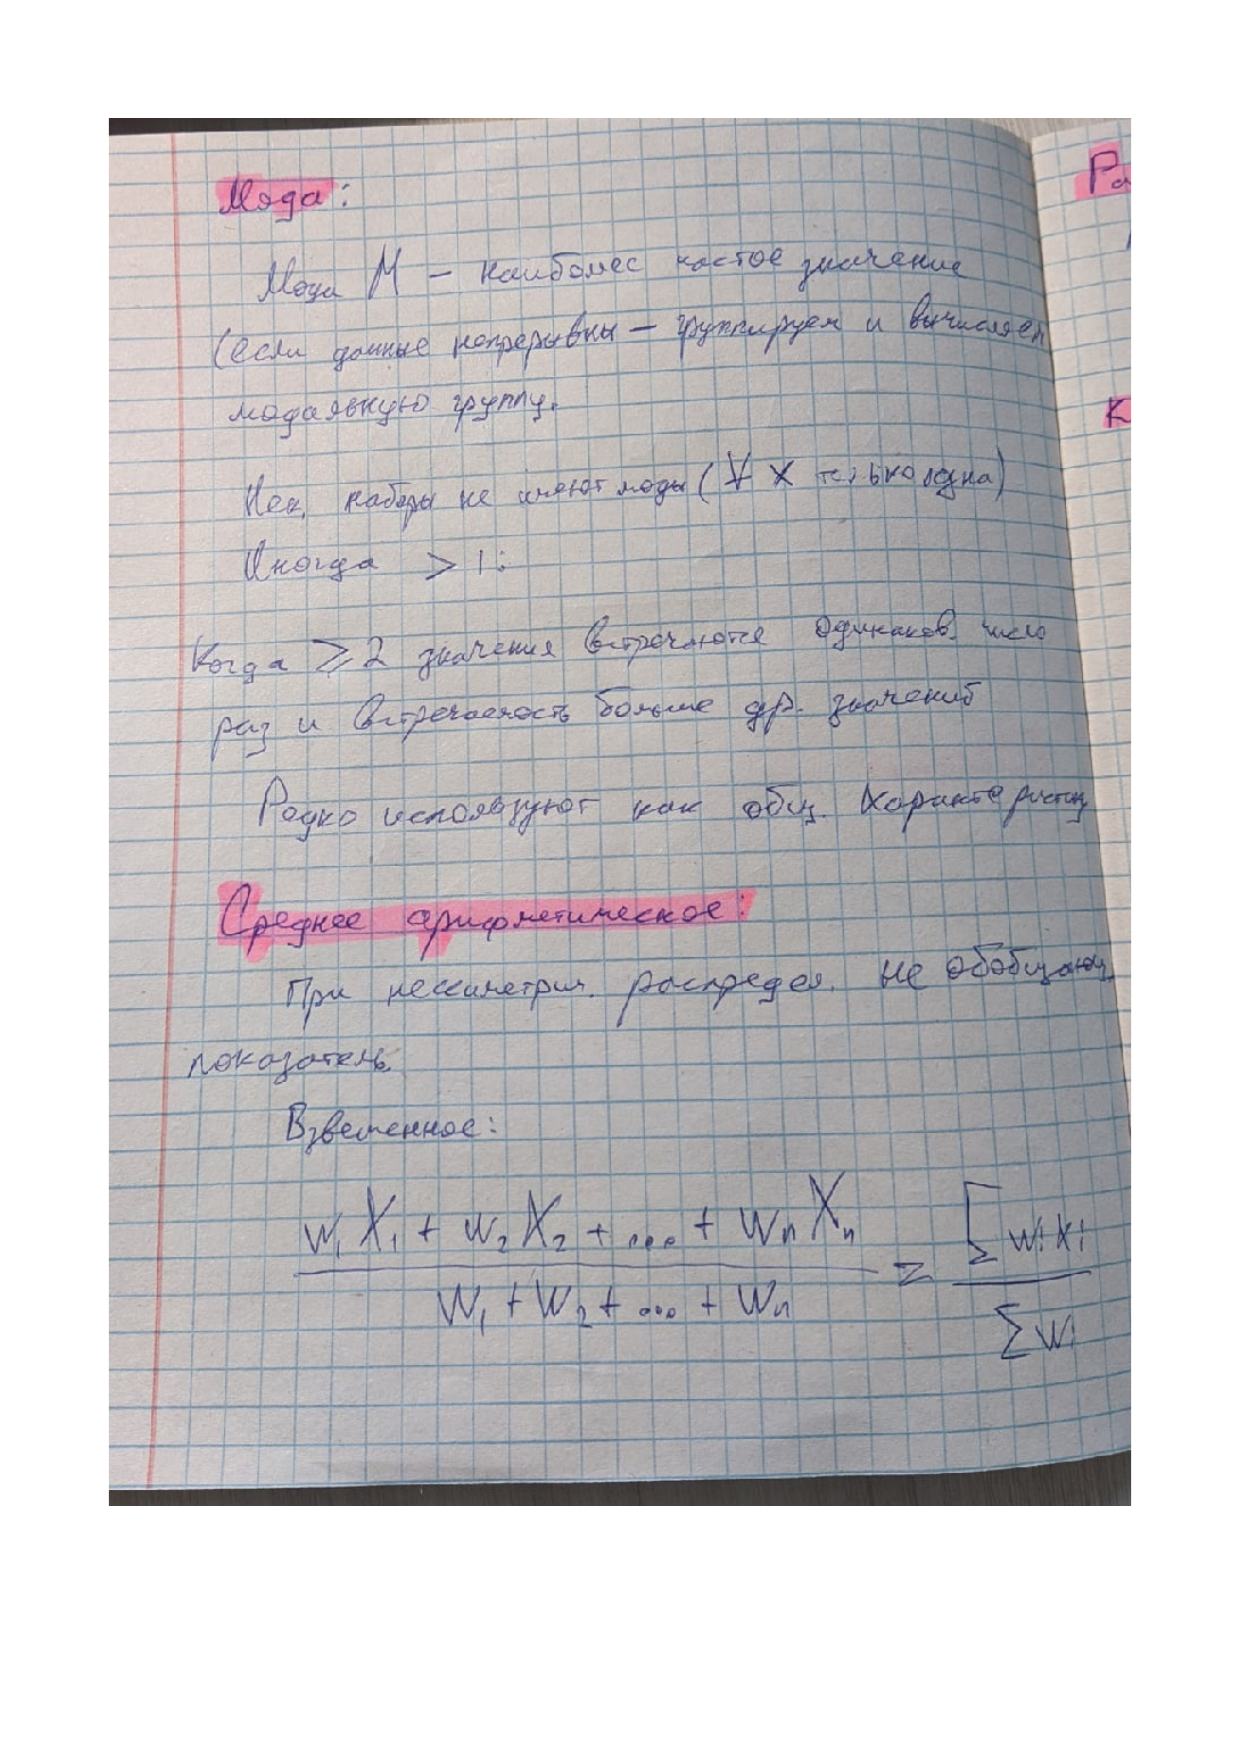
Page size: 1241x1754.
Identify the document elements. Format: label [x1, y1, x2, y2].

picture [108, 118, 1132, 1506]
